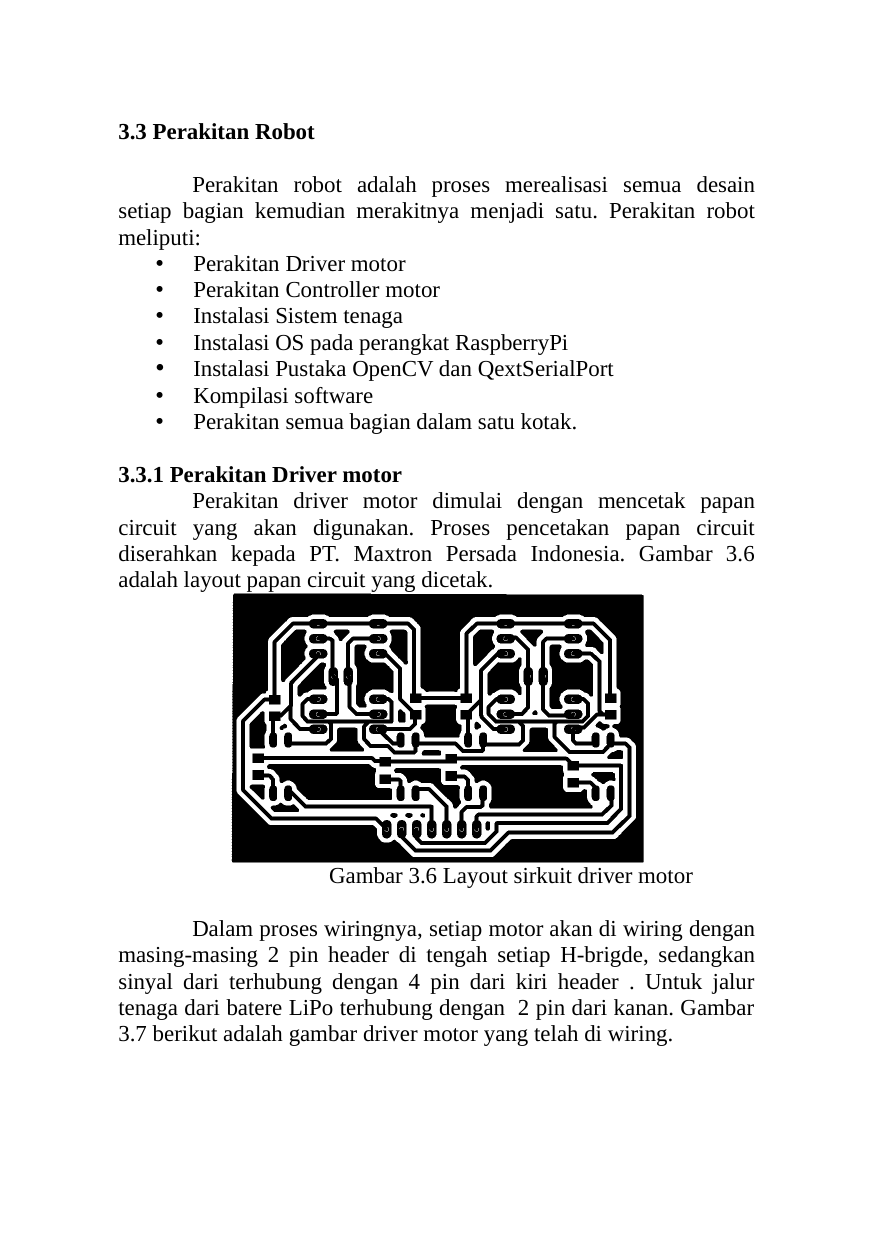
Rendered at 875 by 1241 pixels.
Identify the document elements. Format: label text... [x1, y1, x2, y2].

picture [230, 592, 644, 863]
list Perakitan semua bagian dalam satu kotak. [156, 408, 756, 435]
text 3.3 Perakitan Robot [118, 118, 756, 144]
text Dalam proses wiringnya, setiap motor akan di wiring dengan masing-masing 2 pin header di tengah setiap H-brigde, sedangkan sinyal dari terhubung dengan 4 pin dari kiri header . Untuk jalur tenaga dari batere LiPo terhubung dengan 2 pin dari kanan. Gambar 3.7 berikut adalah gambar driver motor yang telah di wiring. [118, 915, 756, 1047]
list Kompilasi software [156, 382, 756, 408]
text Perakitan driver motor dimulai dengan mencetak papan circuit yang akan digunakan. Proses pencetakan papan circuit diserahkan kepada PT. Maxtron Persada Indonesia. Gambar 3.6 adalah layout papan circuit yang dicetak. [118, 487, 756, 593]
text Gambar 3.6 Layout sirkuit driver motor [118, 593, 756, 889]
text Perakitan robot adalah proses merealisasi semua desain setiap bagian kemudian merakitnya menjadi satu. Perakitan robot meliputi: [118, 171, 756, 250]
list Instalasi OS pada perangkat RaspberryPi [156, 329, 756, 355]
list Instalasi Sistem tenaga [156, 303, 756, 329]
list Instalasi Pustaka OpenCV dan QextSerialPort [156, 355, 756, 382]
list Perakitan Controller motor [156, 276, 756, 303]
text 3.3.1 Perakitan Driver motor [118, 461, 756, 487]
list Perakitan Driver motor [156, 250, 756, 276]
